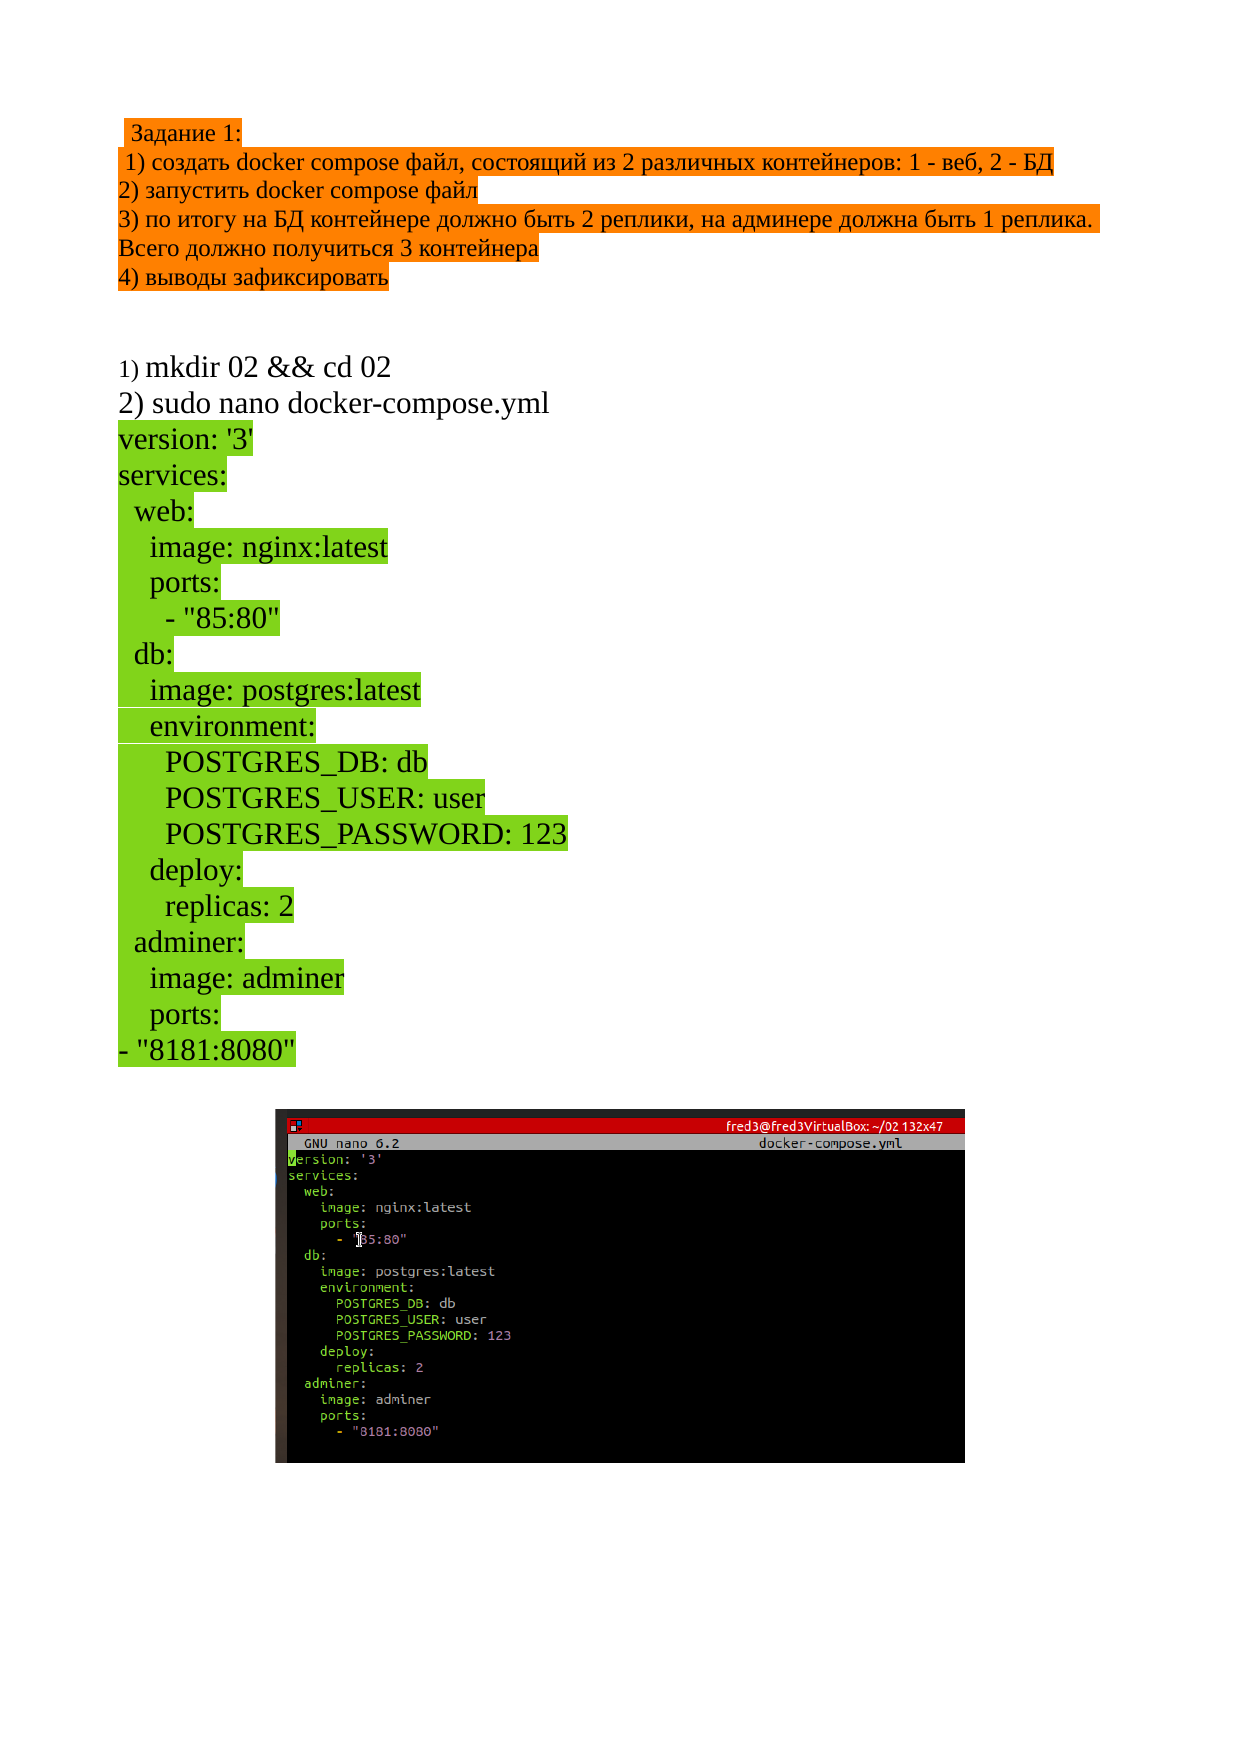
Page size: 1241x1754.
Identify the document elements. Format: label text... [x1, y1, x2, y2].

text ports: [118, 995, 1122, 1031]
text POSTGRES_PASSWORD: 123 [118, 815, 1122, 851]
text 2) sudo nano docker-compose.yml [118, 384, 1122, 420]
text image: postgres:latest [118, 672, 1122, 707]
text services: [118, 456, 1122, 492]
text - "8181:8080" [118, 1031, 1122, 1067]
text POSTGRES_USER: user [118, 779, 1122, 815]
text POSTGRES_DB: db [118, 743, 1122, 779]
text db: [118, 636, 1122, 672]
picture [275, 1109, 965, 1463]
text 1) создать docker compose файл, состоящий из 2 различных контейнеров: 1 - веб, 2 - БД 2) запустить docker compose файл 3) по итогу на БД контейнере должно быть 2 реплики, на админере должна быть 1 реплика. Всего должно получиться 3 контейнера 4) выводы зафиксировать [118, 147, 1122, 291]
text version: '3' [118, 420, 1122, 456]
text image: adminer [118, 959, 1122, 995]
text replicas: 2 [118, 887, 1122, 923]
text adminer: [118, 923, 1122, 959]
text ports: [118, 564, 1122, 600]
text Задание 1: [118, 118, 1122, 147]
text image: nginx:latest [118, 528, 1122, 564]
text - "85:80" [118, 600, 1122, 636]
text deploy: [118, 851, 1122, 887]
text web: [118, 492, 1122, 528]
text environment: [118, 707, 1122, 743]
text 1) mkdir 02 && cd 02 [118, 348, 1122, 384]
